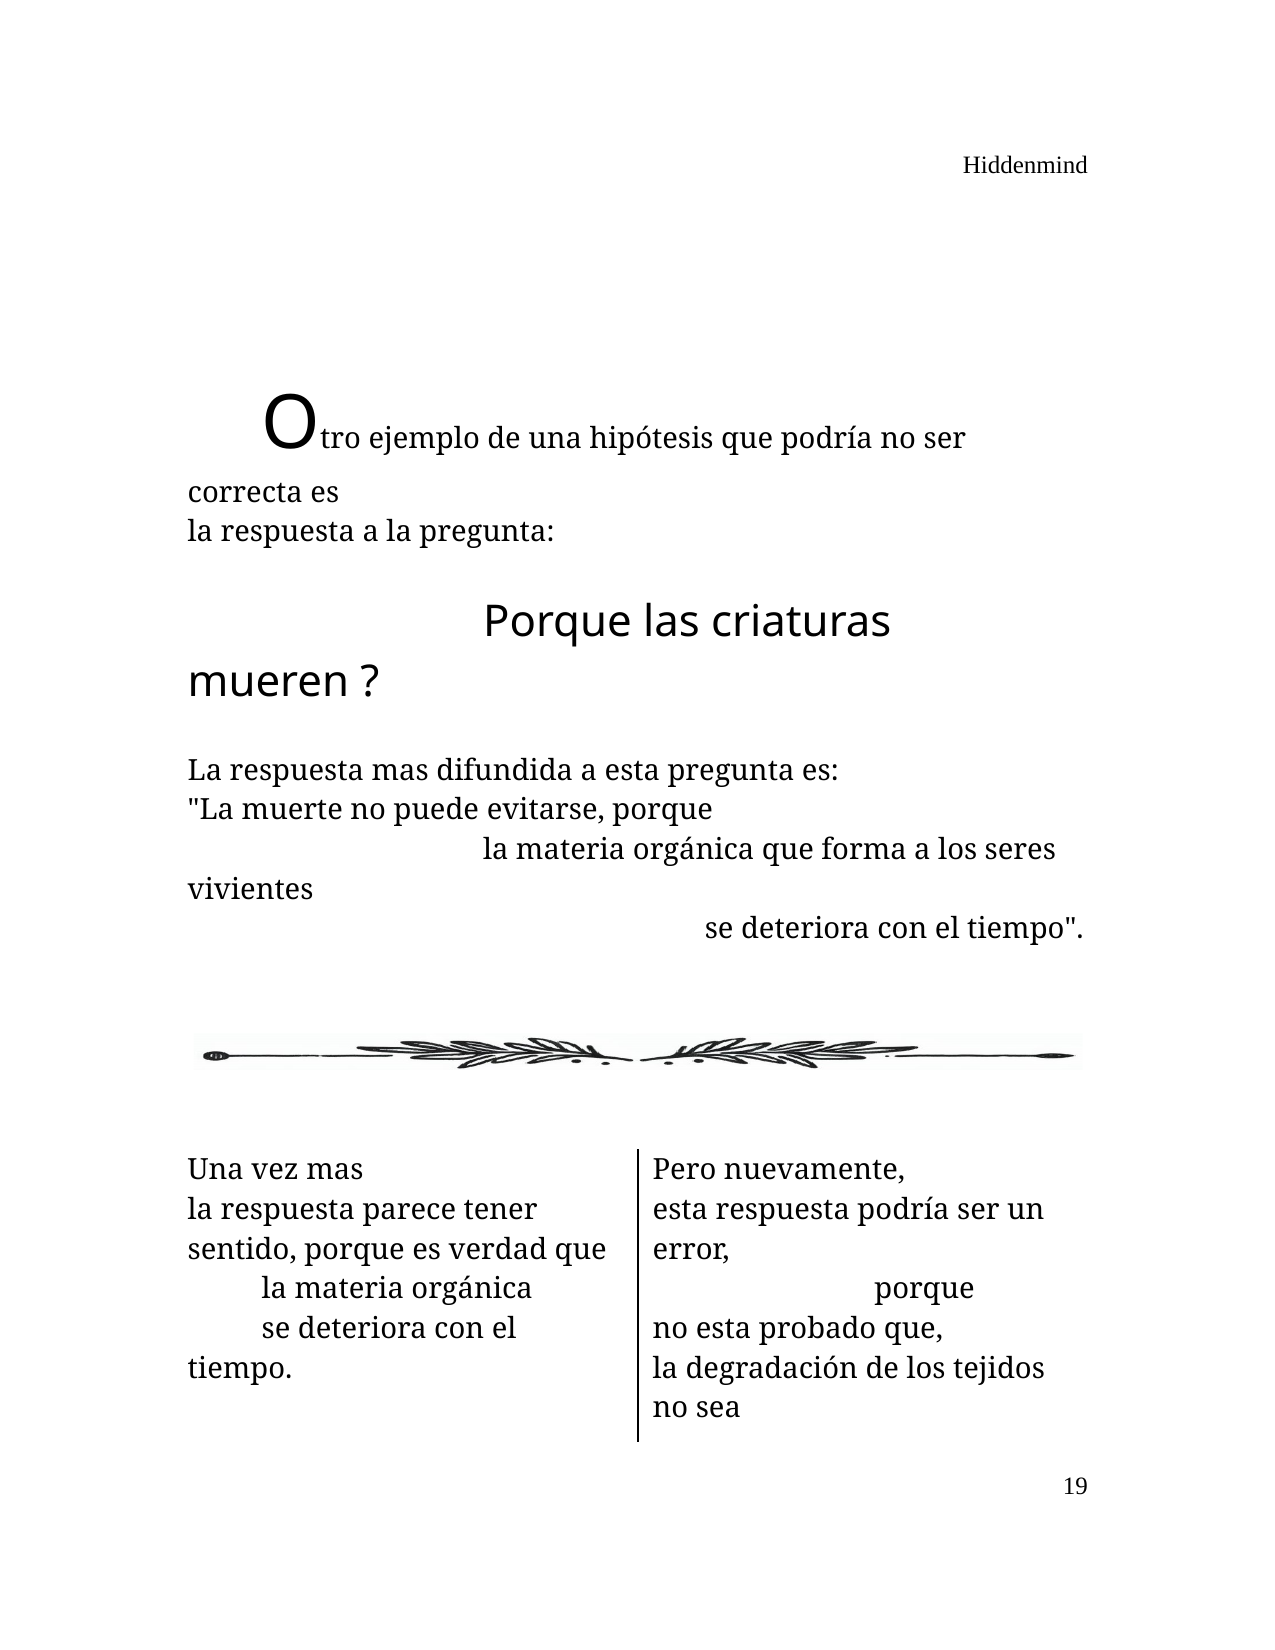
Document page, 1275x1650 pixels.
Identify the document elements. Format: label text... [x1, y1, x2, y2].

text la respuesta a la pregunta: [187, 511, 1087, 550]
text "La muerte no puede evitarse, porque [187, 788, 1087, 828]
text la materia orgánica que forma a los seres vivientes [187, 828, 1087, 908]
text se deteriora con el tiempo. [187, 1307, 622, 1387]
text la degradación de los tejidos no sea [652, 1347, 1087, 1426]
text La respuesta mas difundida a esta pregunta es: [187, 749, 1087, 788]
text la materia orgánica [187, 1268, 622, 1307]
text esta respuesta podría ser un error, [652, 1188, 1087, 1268]
text no esta probado que, [652, 1307, 1087, 1347]
text Otro ejemplo de una hipótesis que podría no ser correcta es [187, 369, 1087, 511]
text Pero nuevamente, [652, 1149, 1087, 1188]
text la respuesta parece tener sentido, porque es verdad que [187, 1188, 622, 1268]
text Porque las criaturas mueren ? [187, 590, 1087, 709]
text se deteriora con el tiempo". [187, 908, 1087, 947]
text Una vez mas [187, 1149, 622, 1188]
picture [193, 1033, 1083, 1070]
text porque [652, 1268, 1087, 1307]
